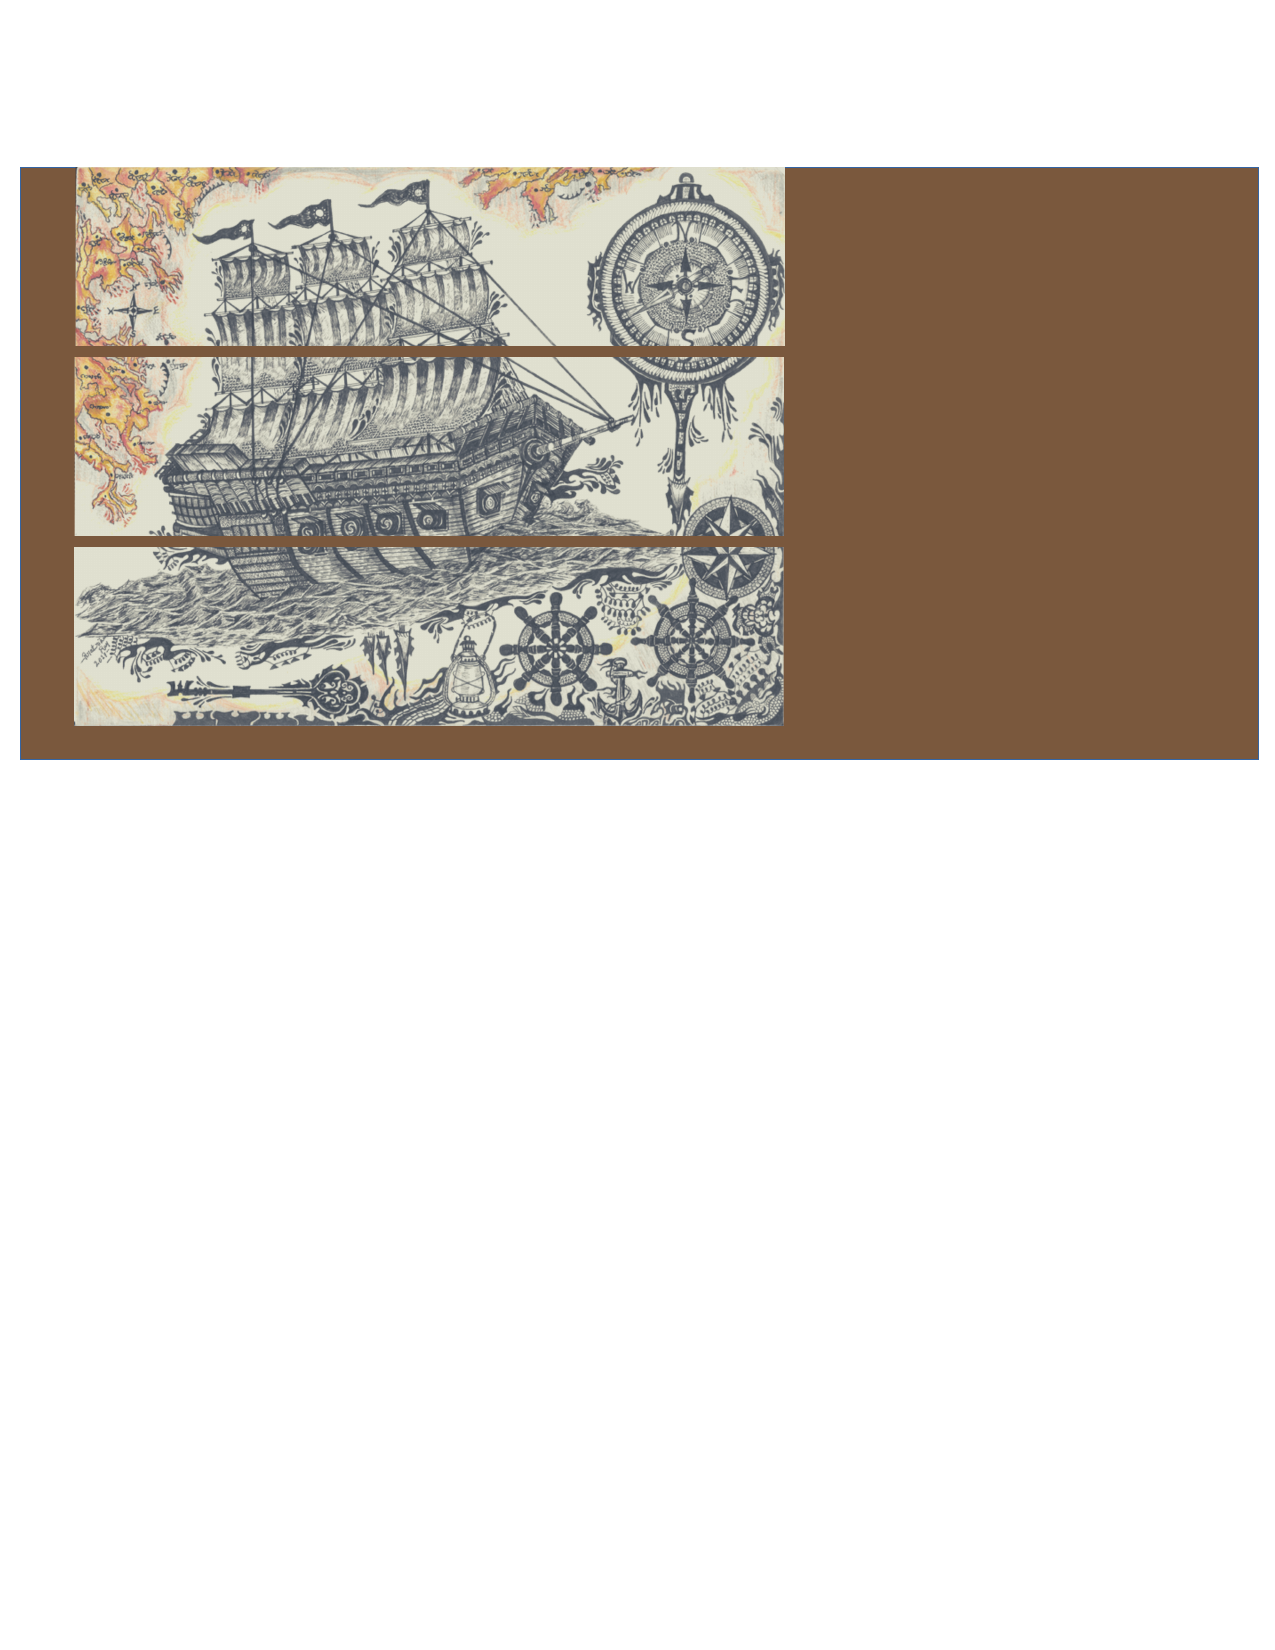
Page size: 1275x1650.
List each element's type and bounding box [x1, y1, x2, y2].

picture [74, 547, 784, 726]
picture [75, 167, 785, 346]
picture [74, 357, 784, 536]
